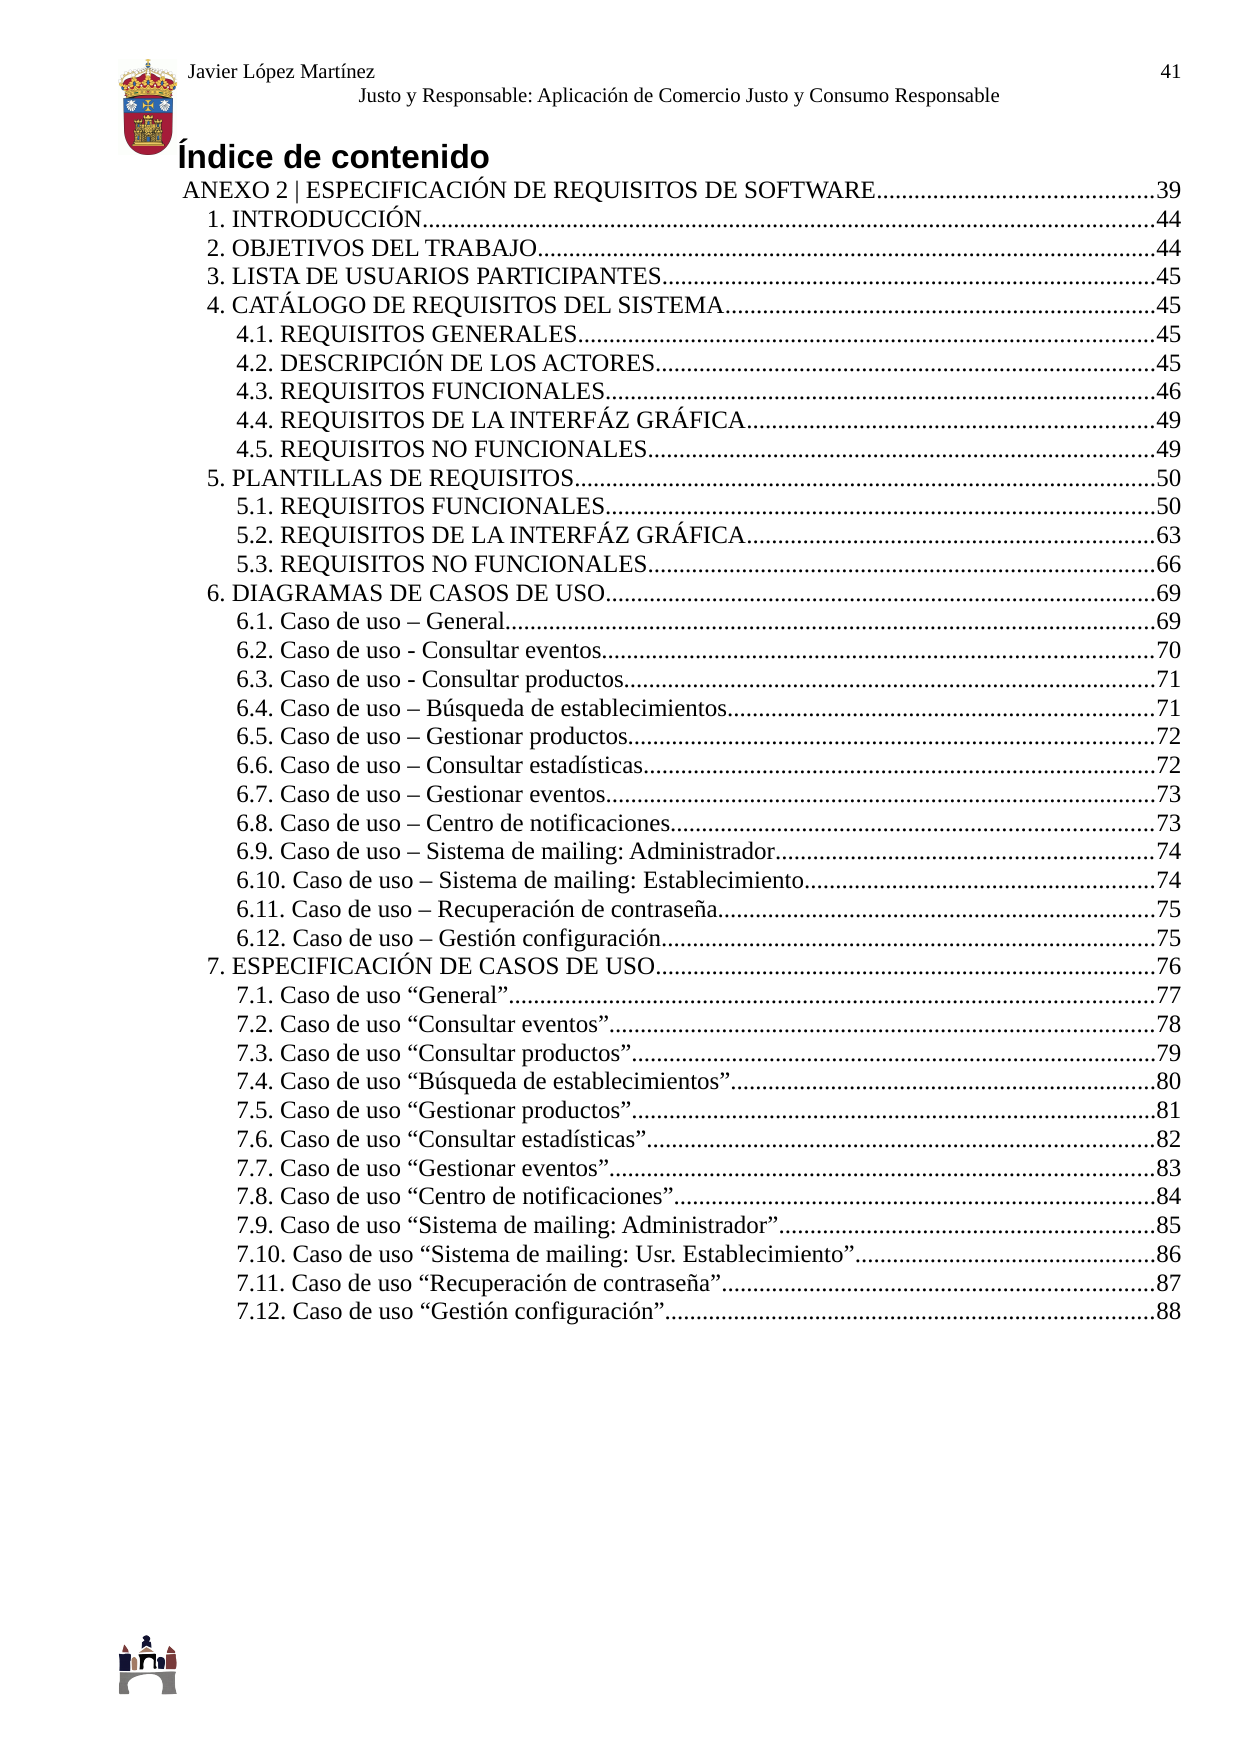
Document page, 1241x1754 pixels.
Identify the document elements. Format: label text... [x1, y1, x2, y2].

text 7.5. Caso de uso “Gestionar productos” 81 [236, 1095, 1181, 1124]
text 6.6. Caso de uso – Consultar estadísticas 72 [236, 750, 1181, 779]
text 7.3. Caso de uso “Consultar productos” 79 [236, 1038, 1181, 1066]
text 5. PLANTILLAS DE REQUISITOS 50 [207, 463, 1181, 491]
text 6.9. Caso de uso – Sistema de mailing: Administrador 74 [236, 836, 1181, 865]
text 1. INTRODUCCIÓN 44 [207, 204, 1181, 233]
picture [118, 1634, 178, 1695]
text 4. CATÁLOGO DE REQUISITOS DEL SISTEMA 45 [207, 290, 1181, 319]
text 7. ESPECIFICACIÓN DE CASOS DE USO 76 [207, 951, 1181, 980]
text 5.2. REQUISITOS DE LA INTERFÁZ GRÁFICA 63 [236, 520, 1181, 549]
text 7.6. Caso de uso “Consultar estadísticas” 82 [236, 1124, 1181, 1153]
text 6.7. Caso de uso – Gestionar eventos 73 [236, 779, 1181, 808]
text 6.1. Caso de uso – General 69 [236, 606, 1181, 635]
text 2. OBJETIVOS DEL TRABAJO 44 [207, 233, 1181, 261]
text 6.10. Caso de uso – Sistema de mailing: Establecimiento 74 [236, 865, 1181, 894]
text 7.12. Caso de uso “Gestión configuración” 88 [236, 1296, 1181, 1325]
text 7.10. Caso de uso “Sistema de mailing: Usr. Establecimiento” 86 [236, 1239, 1181, 1268]
text 6. DIAGRAMAS DE CASOS DE USO 69 [207, 578, 1181, 606]
text 5.3. REQUISITOS NO FUNCIONALES 66 [236, 549, 1181, 578]
text 7.7. Caso de uso “Gestionar eventos” 83 [236, 1153, 1181, 1181]
subtitle Índice de contenido [177, 137, 1181, 175]
text 7.4. Caso de uso “Búsqueda de establecimientos” 80 [236, 1066, 1181, 1095]
text 6.5. Caso de uso – Gestionar productos 72 [236, 721, 1181, 750]
text 4.3. REQUISITOS FUNCIONALES 46 [236, 376, 1181, 405]
text 4.1. REQUISITOS GENERALES 45 [236, 319, 1181, 348]
text 7.8. Caso de uso “Centro de notificaciones” 84 [236, 1181, 1181, 1210]
text 6.8. Caso de uso – Centro de notificaciones 73 [236, 808, 1181, 836]
text 7.2. Caso de uso “Consultar eventos” 78 [236, 1009, 1181, 1038]
text 7.1. Caso de uso “General” 77 [236, 980, 1181, 1009]
text 3. LISTA DE USUARIOS PARTICIPANTES 45 [207, 261, 1181, 290]
text 4.5. REQUISITOS NO FUNCIONALES 49 [236, 434, 1181, 463]
text 7.11. Caso de uso “Recuperación de contraseña” 87 [236, 1268, 1181, 1296]
text 5.1. REQUISITOS FUNCIONALES 50 [236, 491, 1181, 520]
text 6.11. Caso de uso – Recuperación de contraseña 75 [236, 894, 1181, 923]
text 6.4. Caso de uso – Búsqueda de establecimientos 71 [236, 693, 1181, 721]
text 4.4. REQUISITOS DE LA INTERFÁZ GRÁFICA 49 [236, 405, 1181, 434]
text 6.2. Caso de uso - Consultar eventos 70 [236, 635, 1181, 664]
text 4.2. DESCRIPCIÓN DE LOS ACTORES 45 [236, 348, 1181, 376]
text ANEXO 2 | ESPECIFICACIÓN DE REQUISITOS DE SOFTWARE 39 [177, 175, 1181, 204]
text 6.3. Caso de uso - Consultar productos 71 [236, 664, 1181, 693]
text 6.12. Caso de uso – Gestión configuración 75 [236, 923, 1181, 951]
text 7.9. Caso de uso “Sistema de mailing: Administrador” 85 [236, 1210, 1181, 1239]
picture [118, 59, 178, 155]
